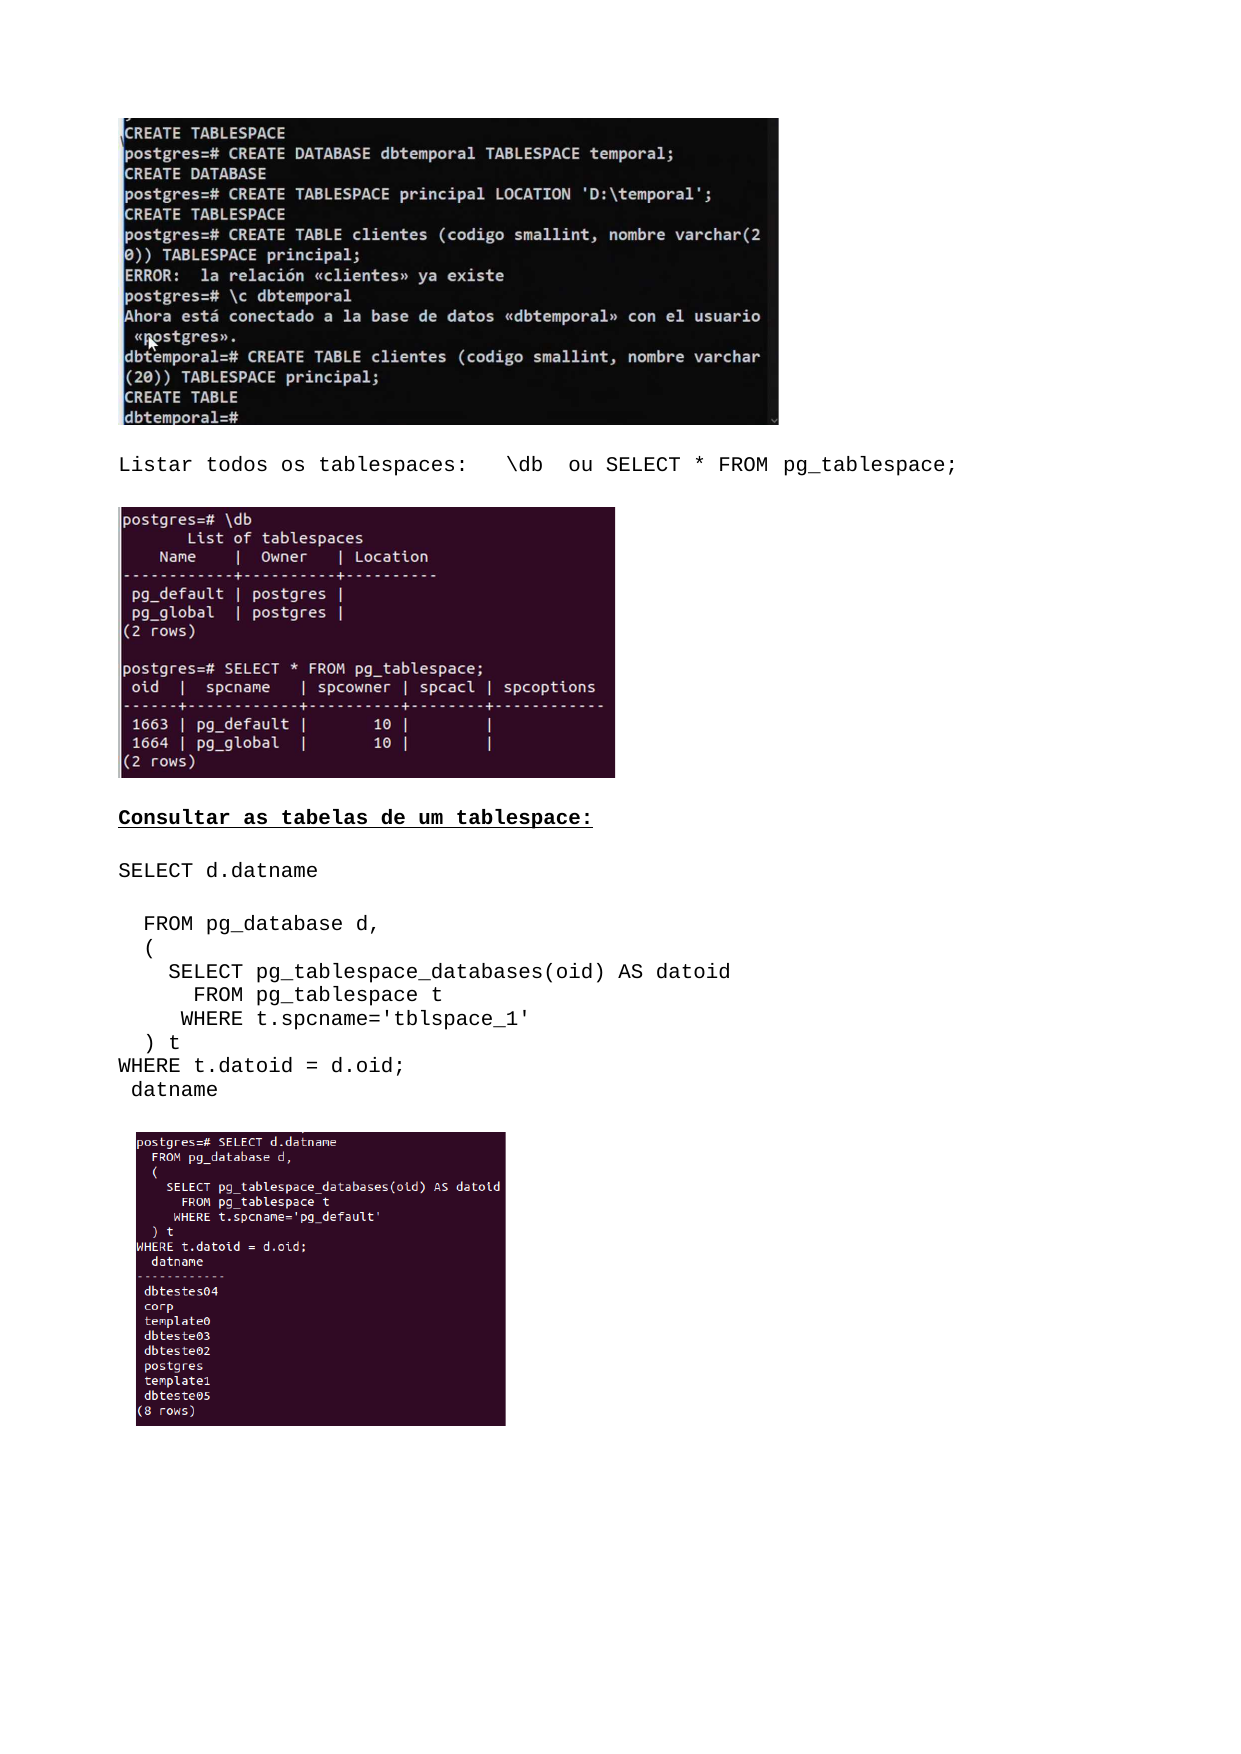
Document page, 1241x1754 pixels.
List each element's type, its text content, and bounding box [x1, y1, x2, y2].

text ( [118, 937, 1122, 961]
text SELECT d.datname [118, 860, 1122, 884]
text Listar todos os tablespaces: \db ou SELECT * FROM pg_tablespace; [118, 454, 1122, 478]
picture [118, 507, 615, 778]
text SELECT pg_tablespace_databases(oid) AS datoid [118, 961, 1122, 984]
text FROM pg_database d, [118, 913, 1122, 937]
text WHERE t.datoid = d.oid; [118, 1055, 1122, 1079]
text FROM pg_tablespace t [118, 984, 1122, 1008]
picture [118, 1132, 506, 1426]
picture [118, 118, 779, 425]
text WHERE t.spcname='tblspace_1' [118, 1008, 1122, 1032]
text datname [118, 1079, 1122, 1103]
text ) t [118, 1032, 1122, 1055]
text Consultar as tabelas de um tablespace: [118, 807, 1122, 831]
